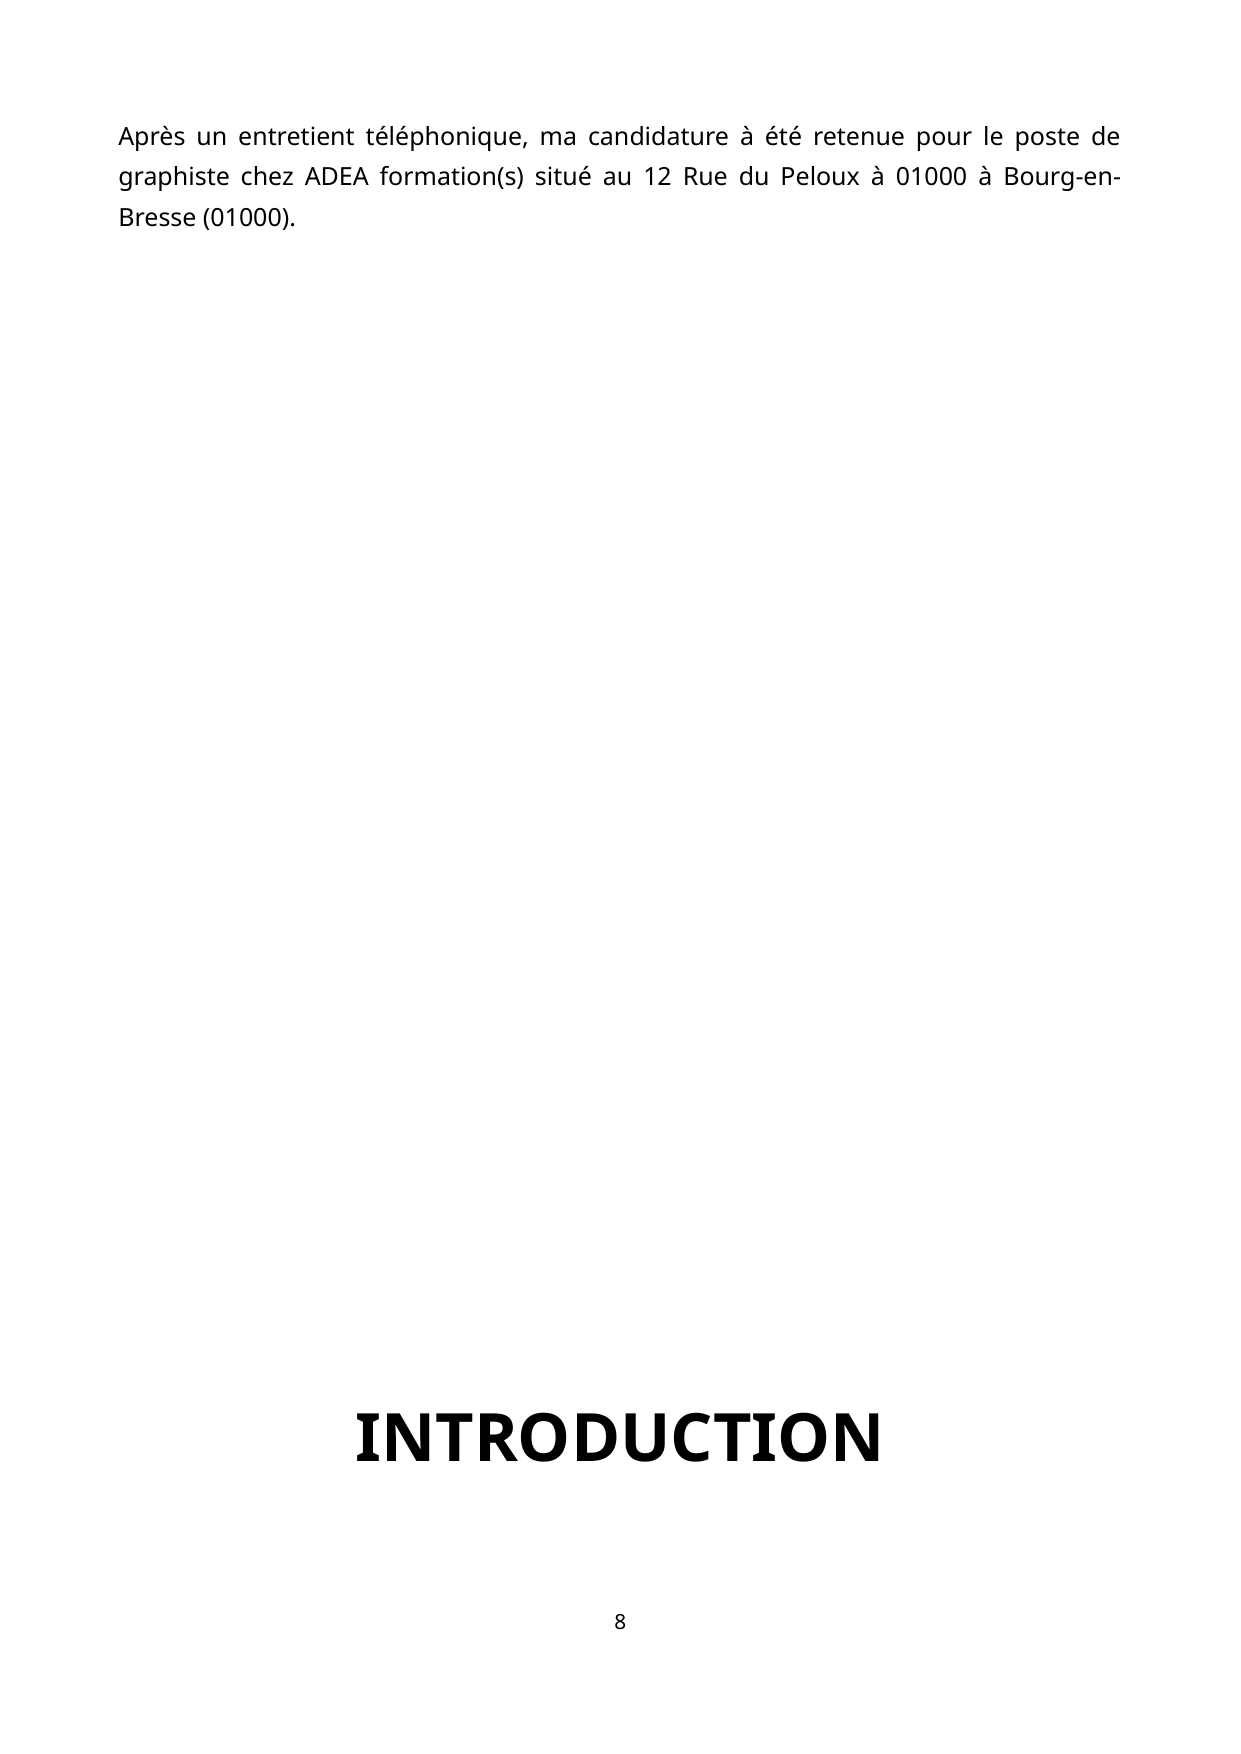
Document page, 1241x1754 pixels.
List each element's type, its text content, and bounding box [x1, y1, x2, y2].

subtitle INTRODUCTION [118, 1390, 1122, 1481]
text Après un entretient téléphonique, ma candidature à été retenue pour le poste de graphiste chez ADEA formation(s) situé au 12 Rue du Peloux à 01000 à Bourg-en-Bresse (01000). [118, 118, 1122, 234]
